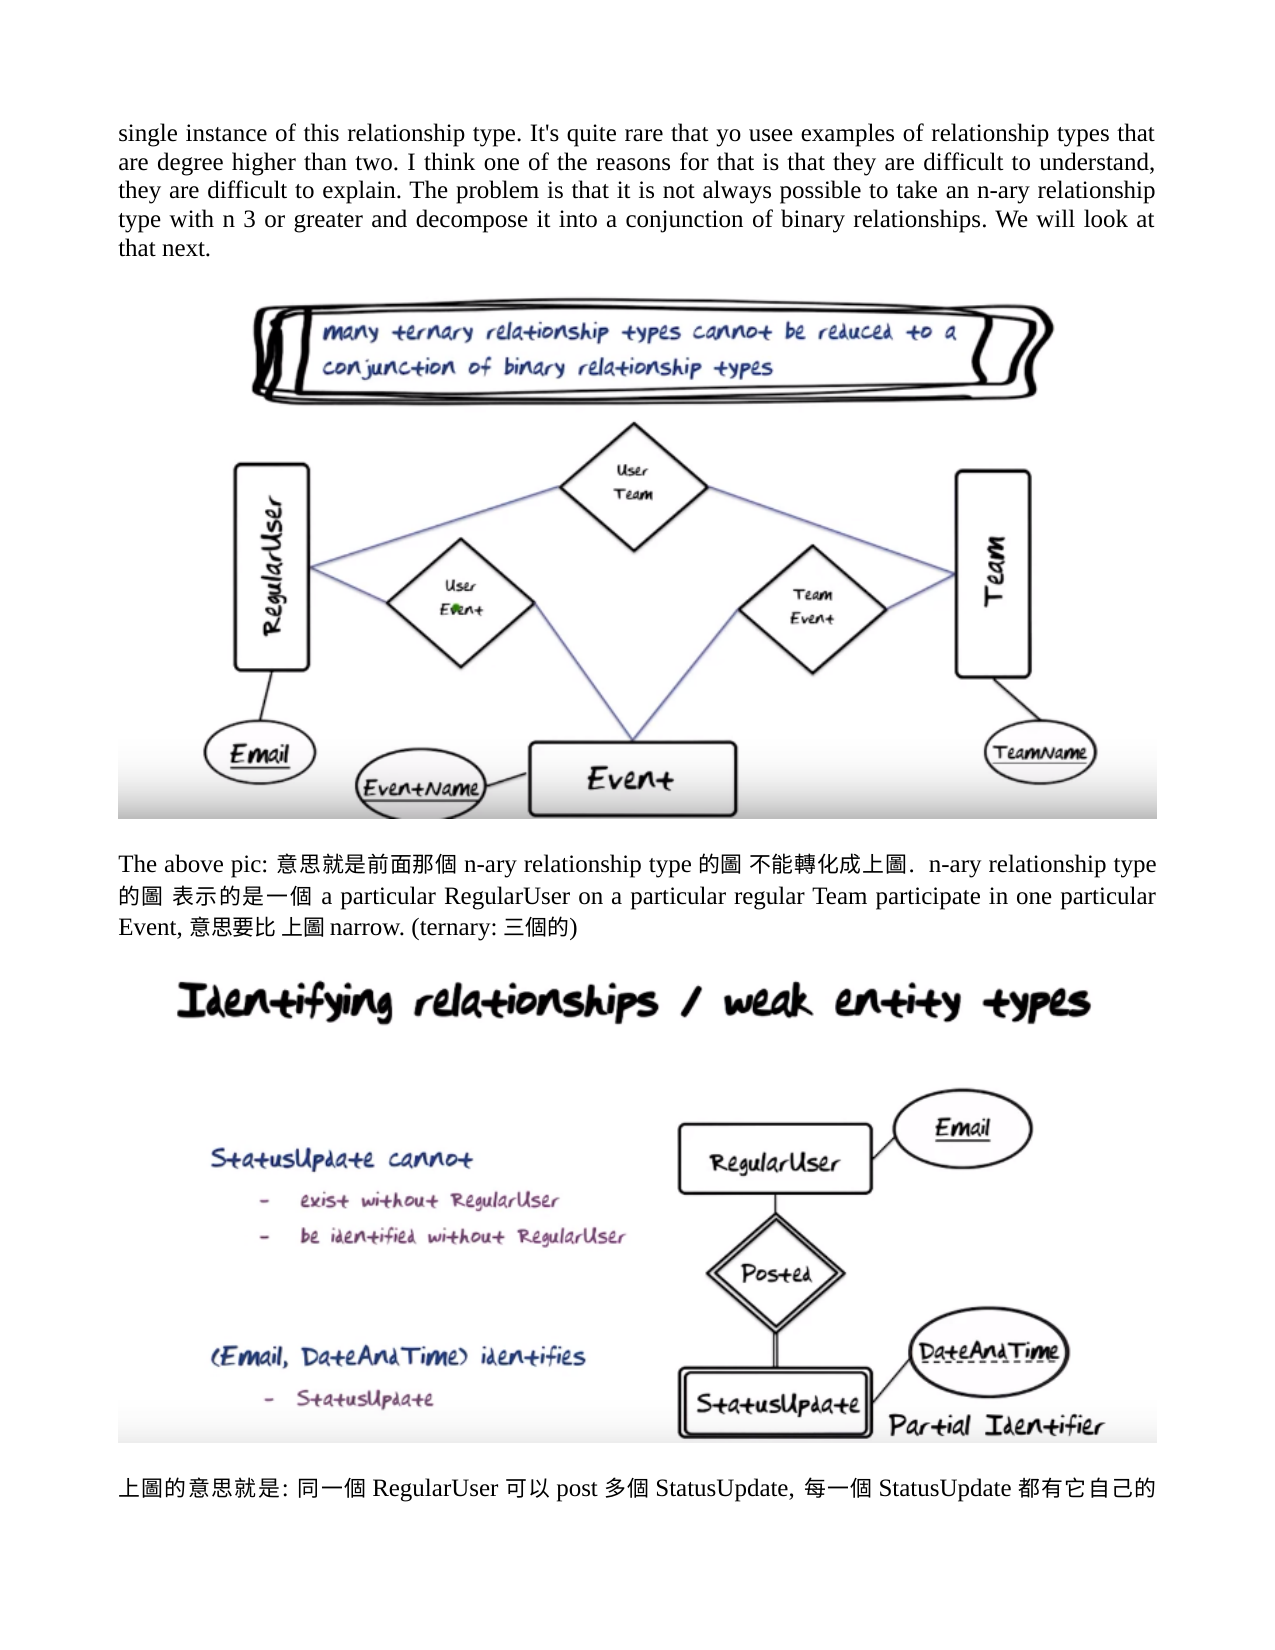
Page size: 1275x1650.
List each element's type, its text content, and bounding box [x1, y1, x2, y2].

picture [118, 970, 1157, 1443]
picture [118, 290, 1157, 819]
text The above pic: 意思就是前面那個 n-ary relationship type的圖 不能轉化成上圖. n-ary relationship type的圖 表示的是一個 a particular RegularUser on a particular regular Team participate in one particular Event, 意思要比 上圖narrow. (ternary: 三個的) [118, 847, 1157, 942]
text single instance of this relationship type. It's quite rare that yo usee examples of relationship types that are degree higher than two. I think one of the reasons for that is that they are difficult to understand, they are difficult to explain. The problem is that it is not always possible to take an n-ary relationship type with n 3 or greater and decompose it into a conjunction of binary relationships. We will look at that next. [118, 118, 1157, 262]
text 上圖的意思就是: 同一個RegularUser可以post多個StatusUpdate, 每一個StatusUpdate都有它自己的 [118, 1471, 1157, 1503]
